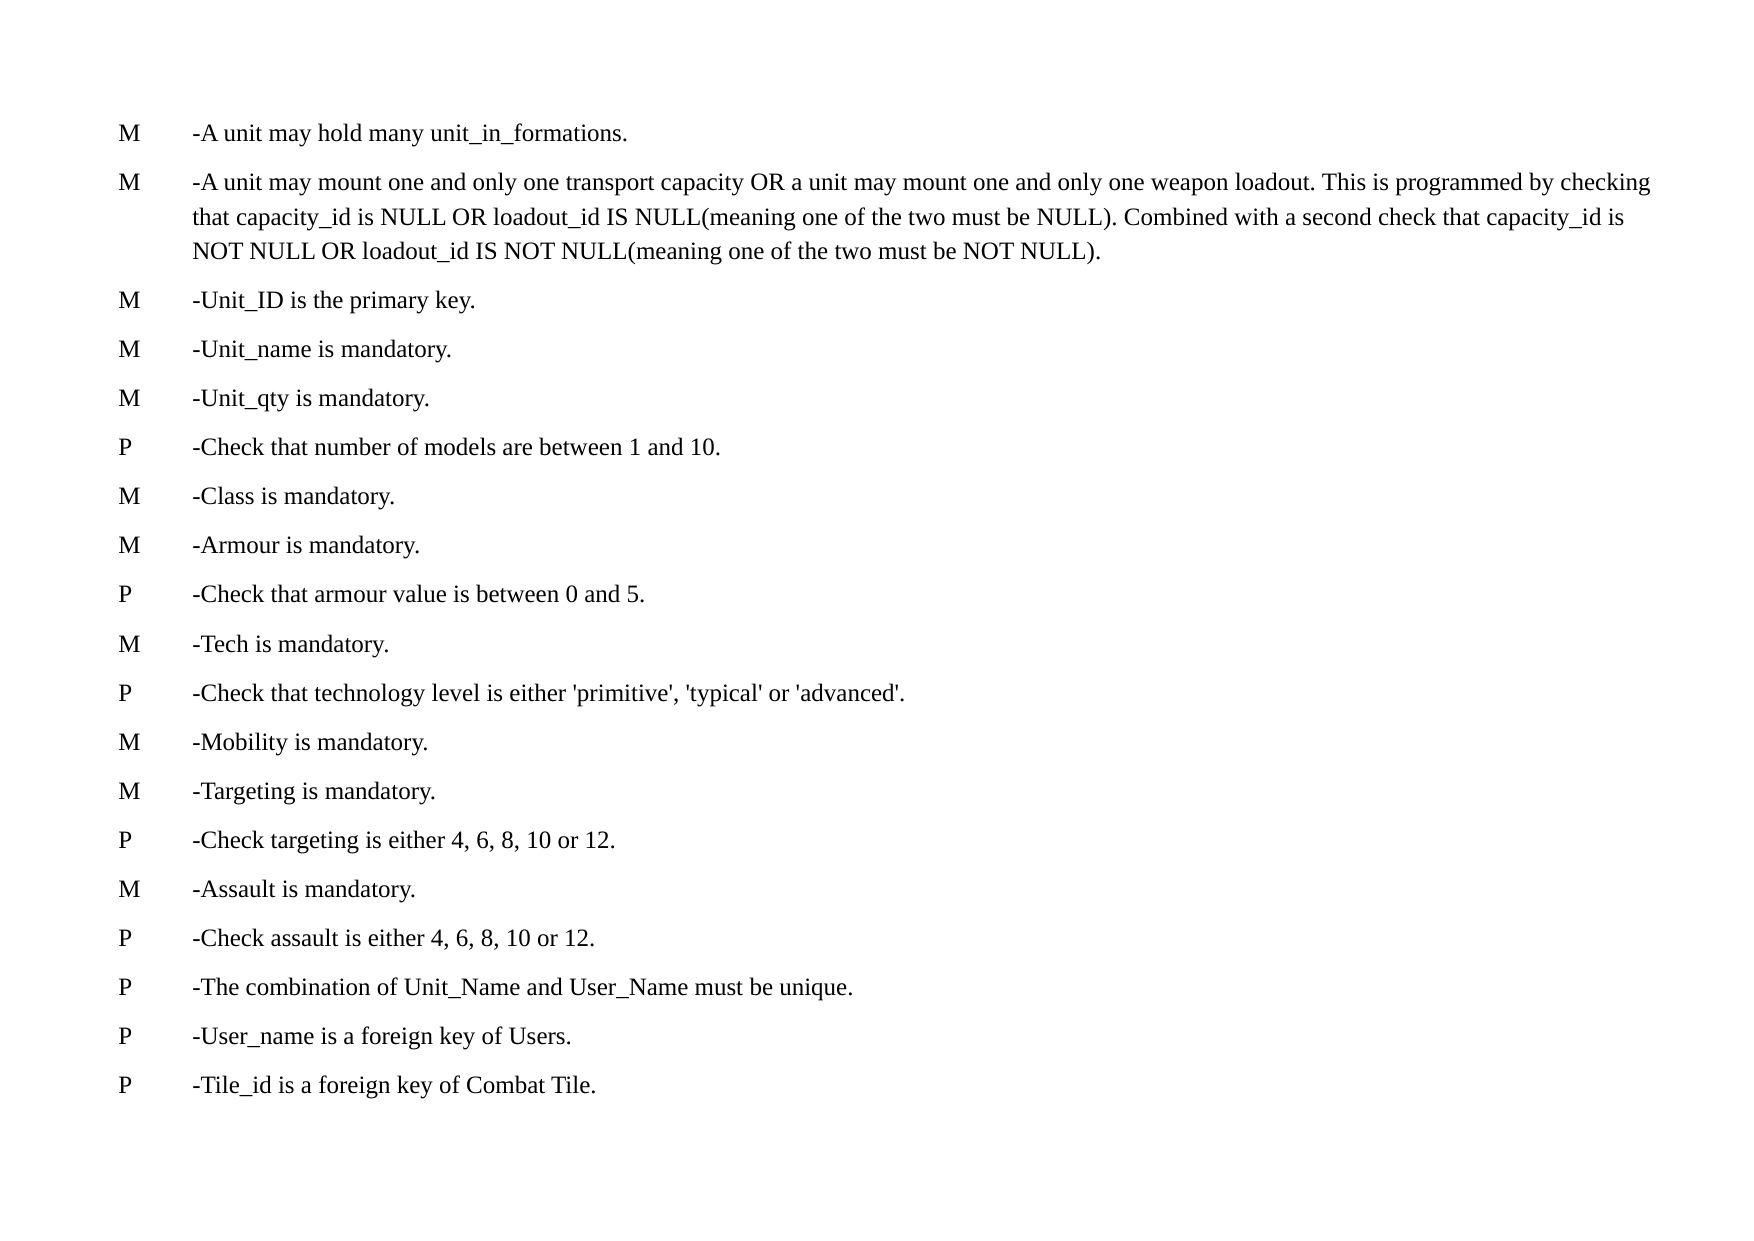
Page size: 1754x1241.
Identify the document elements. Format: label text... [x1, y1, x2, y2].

text M -Mobility is mandatory. [118, 727, 1653, 756]
text P -User_name is a foreign key of Users. [118, 1021, 1653, 1050]
text M -Unit_name is mandatory. [118, 334, 1653, 363]
text M -Tech is mandatory. [118, 629, 1653, 657]
text P -Tile_id is a foreign key of Combat Tile. [118, 1070, 1653, 1099]
text P -Check targeting is either 4, 6, 8, 10 or 12. [118, 825, 1653, 854]
text P -The combination of Unit_Name and User_Name must be unique. [118, 972, 1653, 1001]
text M -A unit may hold many unit_in_formations. [118, 118, 1653, 147]
text P -Check assault is either 4, 6, 8, 10 or 12. [118, 923, 1653, 952]
text P -Check that armour value is between 0 and 5. [118, 579, 1653, 608]
text P -Check that number of models are between 1 and 10. [118, 432, 1653, 461]
text M -Unit_ID is the primary key. [118, 285, 1653, 314]
text M -Targeting is mandatory. [118, 776, 1653, 804]
text M -Armour is mandatory. [118, 531, 1653, 559]
text M -Class is mandatory. [118, 481, 1653, 510]
text M -A unit may mount one and only one transport capacity OR a unit may mount one and only one weapon loadout. This is programmed by checking that capacity_id is NULL OR loadout_id IS NULL(meaning one of the two must be NULL). Combined with a second check that capacity_id is NOT NULL OR loadout_id IS NOT NULL(meaning one of the two must be NOT NULL). [118, 167, 1653, 265]
text P -Check that technology level is either 'primitive', 'typical' or 'advanced'. [118, 678, 1653, 706]
text M -Unit_qty is mandatory. [118, 383, 1653, 412]
text M -Assault is mandatory. [118, 874, 1653, 903]
